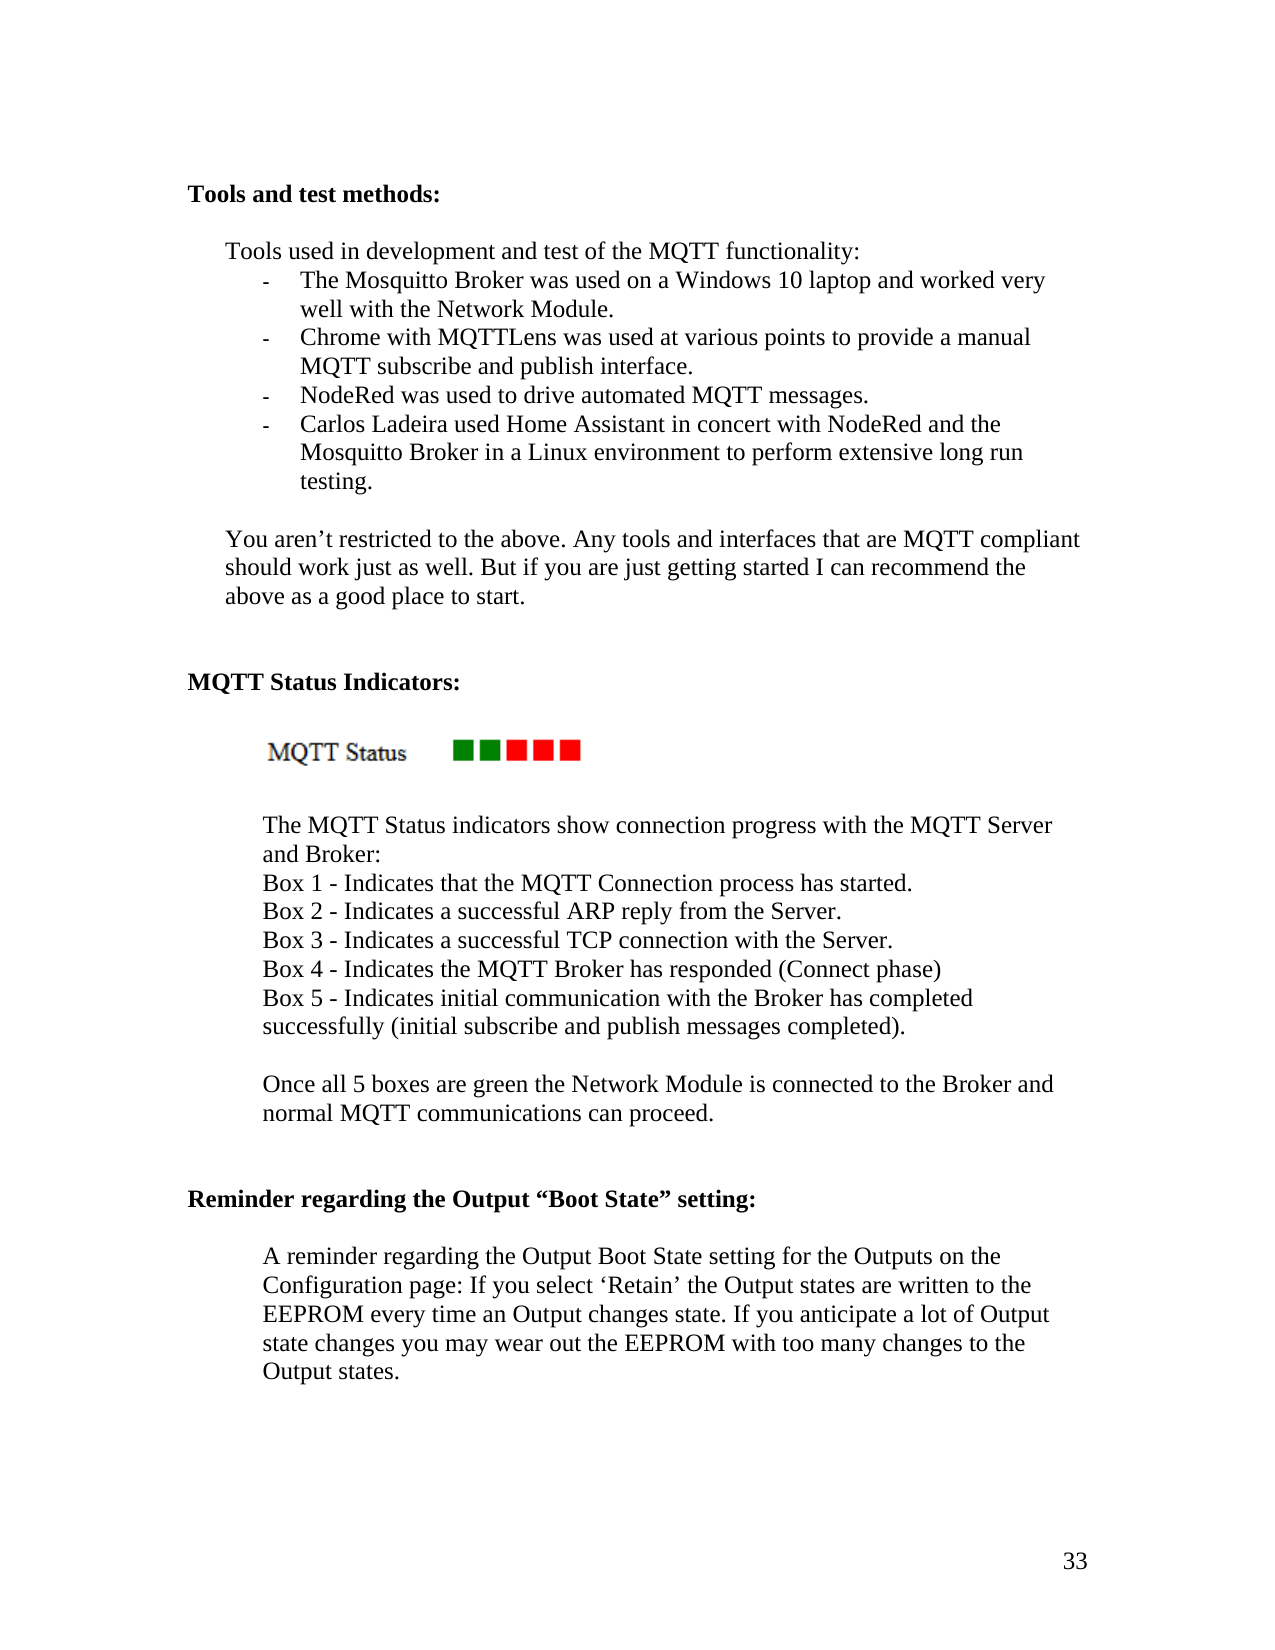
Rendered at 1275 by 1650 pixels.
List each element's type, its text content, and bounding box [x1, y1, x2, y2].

text Once all 5 boxes are green the Network Module is connected to the Broker and normal MQTT communications can proceed. [262, 1069, 1087, 1126]
text Reminder regarding the Output “Boot State” setting: [187, 1184, 1087, 1213]
text Tools and test methods: [187, 179, 1087, 207]
text Box 2 - Indicates a successful ARP reply from the Server. [262, 896, 1087, 925]
text The MQTT Status indicators show connection progress with the MQTT Server and Broker: [262, 810, 1087, 868]
text Box 5 - Indicates initial communication with the Broker has completed successfully (initial subscribe and publish messages completed). [262, 983, 1087, 1040]
text Box 3 - Indicates a successful TCP connection with the Server. [262, 925, 1087, 954]
picture [262, 724, 601, 782]
text A reminder regarding the Output Boot State setting for the Outputs on the Configuration page: If you select ‘Retain’ the Output states are written to the EEPROM every time an Output changes state. If you anticipate a lot of Output state changes you may wear out the EEPROM with too many changes to the Output states. [262, 1241, 1087, 1385]
text Box 4 - Indicates the MQTT Broker has responded (Connect phase) [262, 954, 1087, 983]
list Chrome with MQTTLens was used at various points to provide a manual MQTT subscribe and publish interface. [262, 322, 1087, 380]
text You aren’t restricted to the above. Any tools and interfaces that are MQTT compliant should work just as well. But if you are just getting started I can recommend the above as a good place to start. [225, 524, 1087, 610]
text MQTT Status Indicators: [187, 667, 1087, 696]
list The Mosquitto Broker was used on a Windows 10 laptop and worked very well with the Network Module. [262, 265, 1087, 322]
text Box 1 - Indicates that the MQTT Connection process has started. [262, 868, 1087, 896]
text Tools used in development and test of the MQTT functionality: [225, 236, 1087, 265]
list NodeRed was used to drive automated MQTT messages. [262, 380, 1087, 409]
list Carlos Ladeira used Home Assistant in concert with NodeRed and the Mosquitto Broker in a Linux environment to perform extensive long run testing. [262, 409, 1087, 495]
